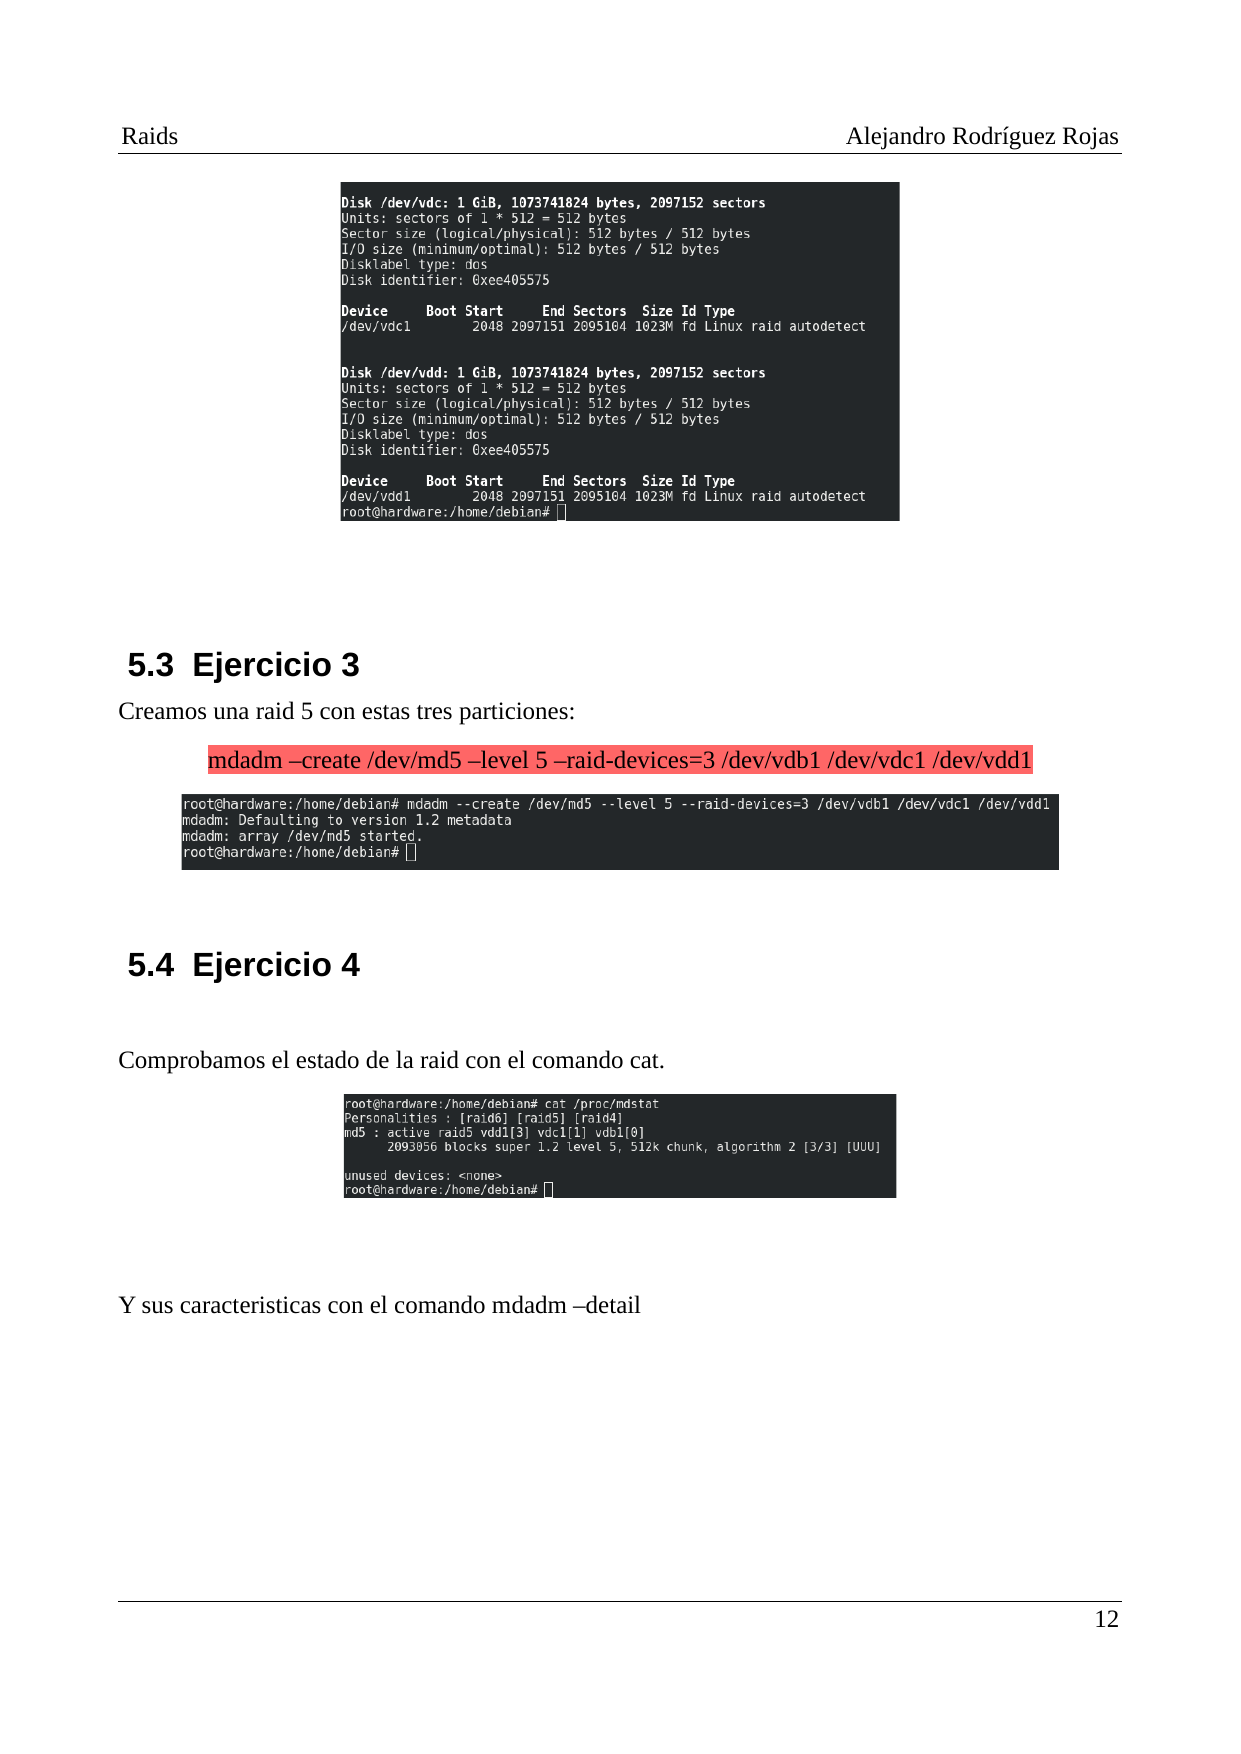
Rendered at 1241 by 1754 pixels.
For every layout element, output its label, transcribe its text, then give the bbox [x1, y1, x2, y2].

text Creamos una raid 5 con estas tres particiones: [118, 696, 1122, 725]
text mdadm –create /dev/md5 –level 5 –raid-devices=3 /dev/vdb1 /dev/vdc1 /dev/vdd1 [118, 745, 1122, 774]
text Comprobamos el estado de la raid con el comando cat. [118, 1045, 1122, 1074]
subtitle Ejercicio 4 [118, 945, 1122, 983]
text Y sus caracteristicas con el comando mdadm –detail [118, 1290, 1122, 1319]
subtitle Ejercicio 3 [118, 645, 1122, 683]
